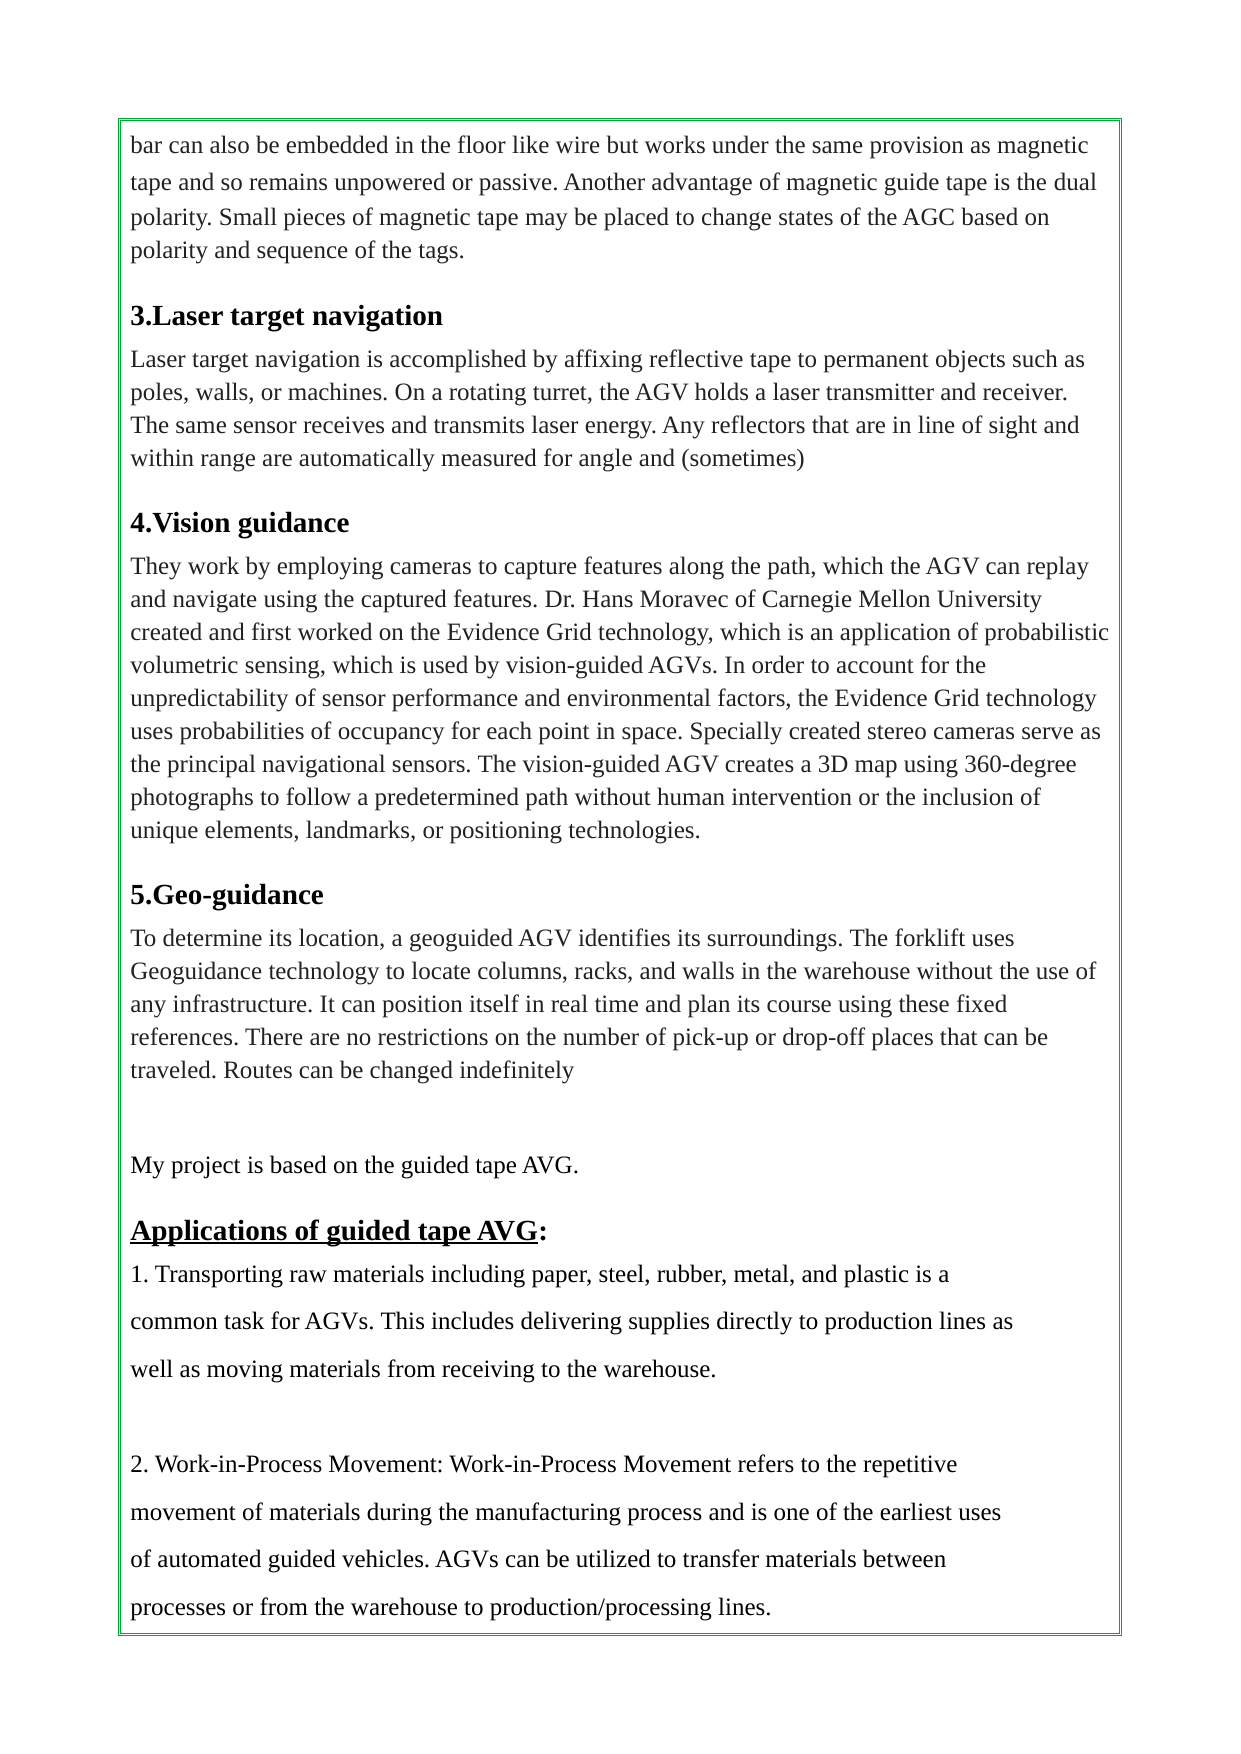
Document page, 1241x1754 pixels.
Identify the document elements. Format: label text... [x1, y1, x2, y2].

subtitle 5.Geo-guidance [130, 877, 1110, 911]
text 1. Transporting raw materials including paper, steel, rubber, metal, and plastic is a [130, 1259, 1110, 1288]
text They work by employing cameras to capture features along the path, which the AGV can replay and navigate using the captured features. Dr. Hans Moravec of Carnegie Mellon University created and first worked on the Evidence Grid technology, which is an application of probabilistic volumetric sensing, which is used by vision-guided AGVs. In order to account for the unpredictability of sensor performance and environmental factors, the Evidence Grid technology uses probabilities of occupancy for each point in space. Specially created stereo cameras serve as the principal navigational sensors. The vision-guided AGV creates a 3D map using 360-degree photographs to follow a predetermined path without human intervention or the inclusion of unique elements, landmarks, or positioning technologies. [130, 551, 1110, 844]
subtitle Applications of guided tape AVG: [130, 1213, 1110, 1246]
subtitle 3.Laser target navigation [130, 298, 1110, 331]
text of automated guided vehicles. AGVs can be utilized to transfer materials between [130, 1544, 1110, 1573]
text Laser target navigation is accomplished by affixing reflective tape to permanent objects such as poles, walls, or machines. On a rotating turret, the AGV holds a laser transmitter and receiver. The same sensor receives and transmits laser energy. Any reflectors that are in line of sight and within range are automatically measured for angle and (sometimes) [130, 344, 1110, 471]
text To determine its location, a geoguided AGV identifies its surroundings. The forklift uses Geoguidance technology to locate columns, racks, and walls in the warehouse without the use of any infrastructure. It can position itself in real time and plan its course using these fixed references. There are no restrictions on the number of pick-up or drop-off places that can be traveled. Routes can be changed indefinitely [130, 923, 1110, 1084]
text common task for AGVs. This includes delivering supplies directly to production lines as [130, 1306, 1110, 1335]
subtitle 4.Vision guidance [130, 505, 1110, 538]
text 2. Work-in-Process Movement: Work-in-Process Movement refers to the repetitive [130, 1449, 1110, 1478]
text movement of materials during the manufacturing process and is one of the earliest uses [130, 1497, 1110, 1526]
text processes or from the warehouse to production/processing lines. [130, 1592, 1110, 1621]
text well as moving materials from receiving to the warehouse. [130, 1354, 1110, 1383]
text bar can also be embedded in the floor like wire but works under the same provision as magnetic tape and so remains unpowered or passive. Another advantage of magnetic guide tape is the dual polarity. Small pieces of magnetic tape may be placed to change states of the AGC based on polarity and sequence of the tags. [130, 130, 1110, 264]
text My project is based on the guided tape AVG. [130, 1151, 1110, 1179]
